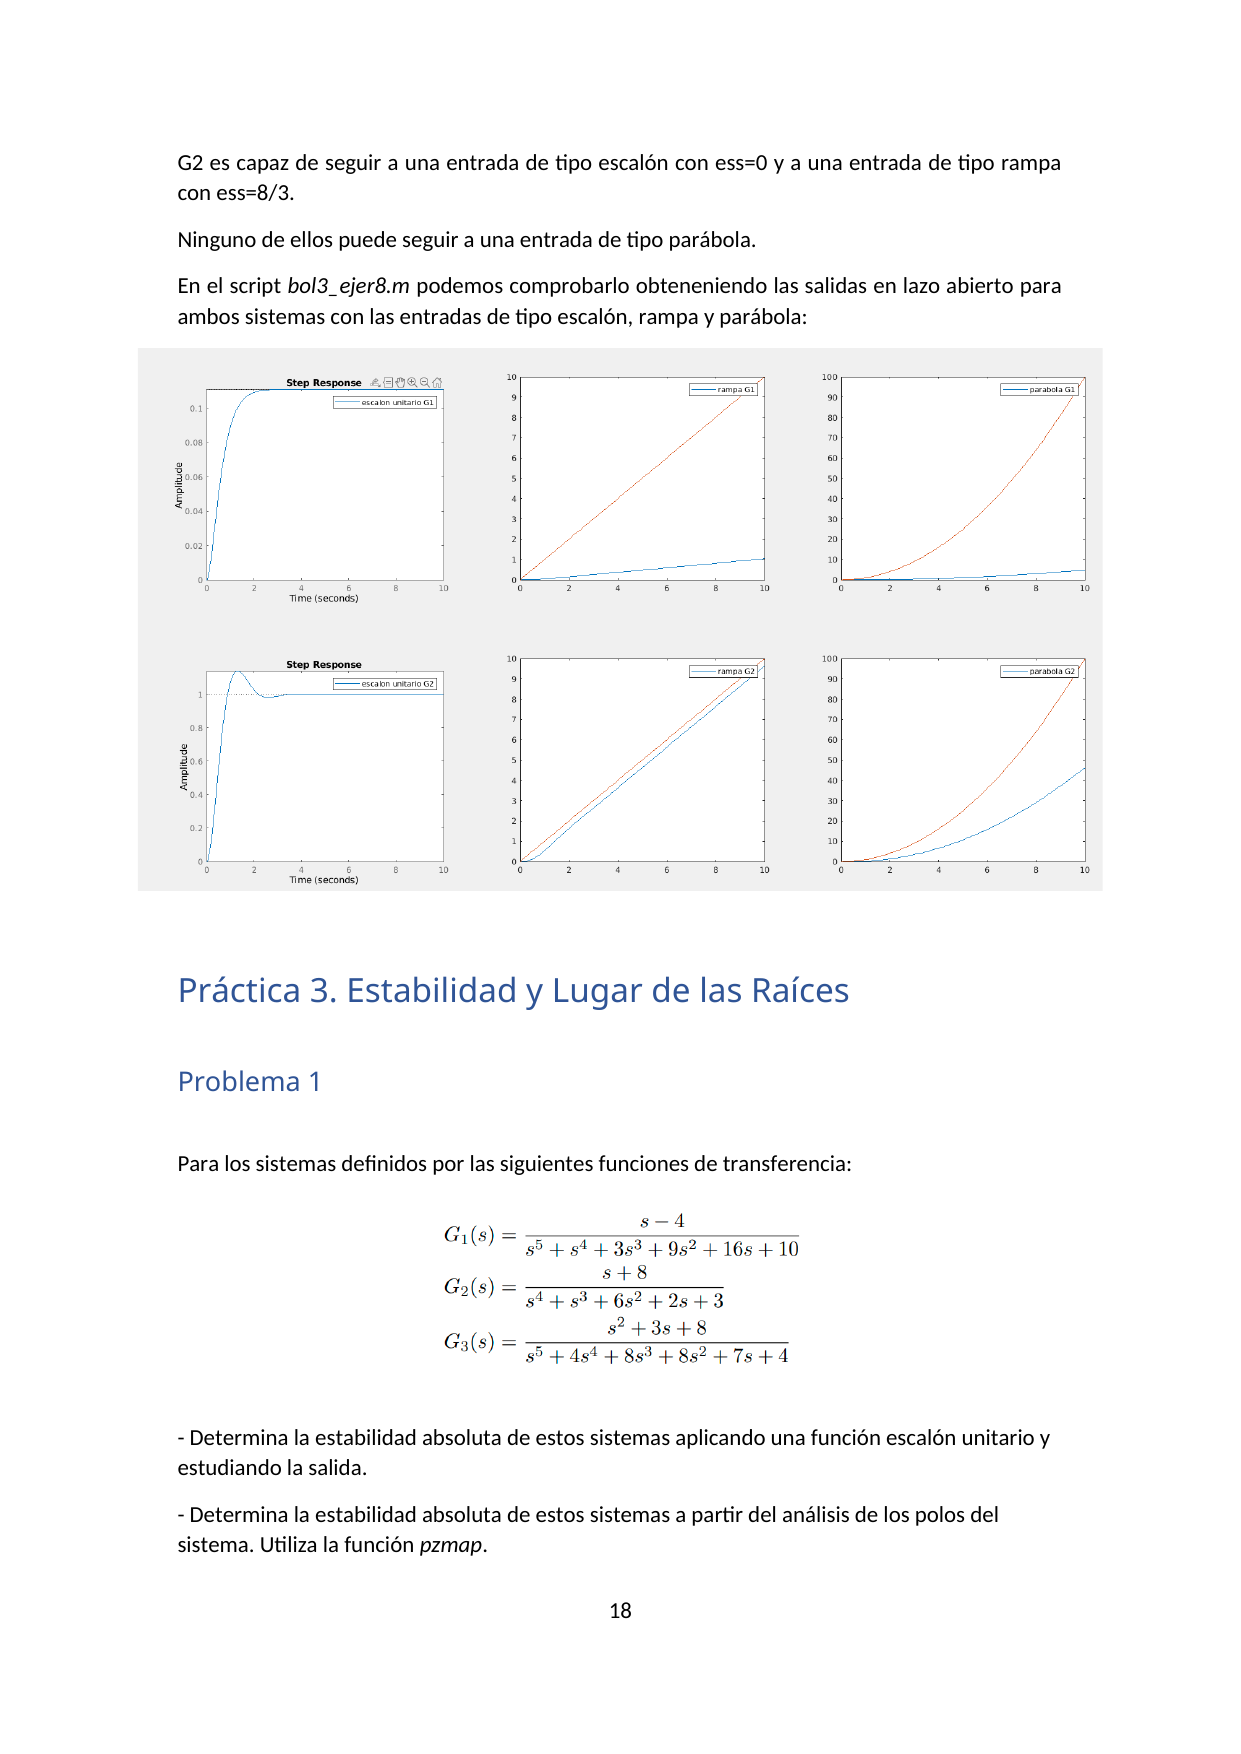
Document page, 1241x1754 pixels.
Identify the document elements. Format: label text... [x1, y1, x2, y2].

text - Determina la estabilidad absoluta de estos sistemas a partir del análisis de los polos del sistema. Utiliza la función pzmap. [177, 1500, 1063, 1558]
text - Determina la estabilidad absoluta de estos sistemas aplicando una función escalón unitario y estudiando la salida. [177, 1423, 1063, 1481]
subtitle Problema 1 [177, 1062, 1063, 1099]
text Ninguno de ellos puede seguir a una entrada de tipo parábola. [177, 225, 1063, 253]
text G2 es capaz de seguir a una entrada de tipo escalón con ess=0 y a una entrada de tipo rampa con ess=8/3. [177, 148, 1063, 206]
picture [137, 348, 1103, 891]
subtitle Práctica 3. Estabilidad y Lugar de las Raíces [177, 966, 1063, 1012]
picture [435, 1195, 805, 1377]
text Para los sistemas definidos por las siguientes funciones de transferencia: [177, 1149, 1063, 1177]
text En el script bol3_ejer8.m podemos comprobarlo obteneniendo las salidas en lazo abierto para ambos sistemas con las entradas de tipo escalón, rampa y parábola: [177, 272, 1063, 330]
